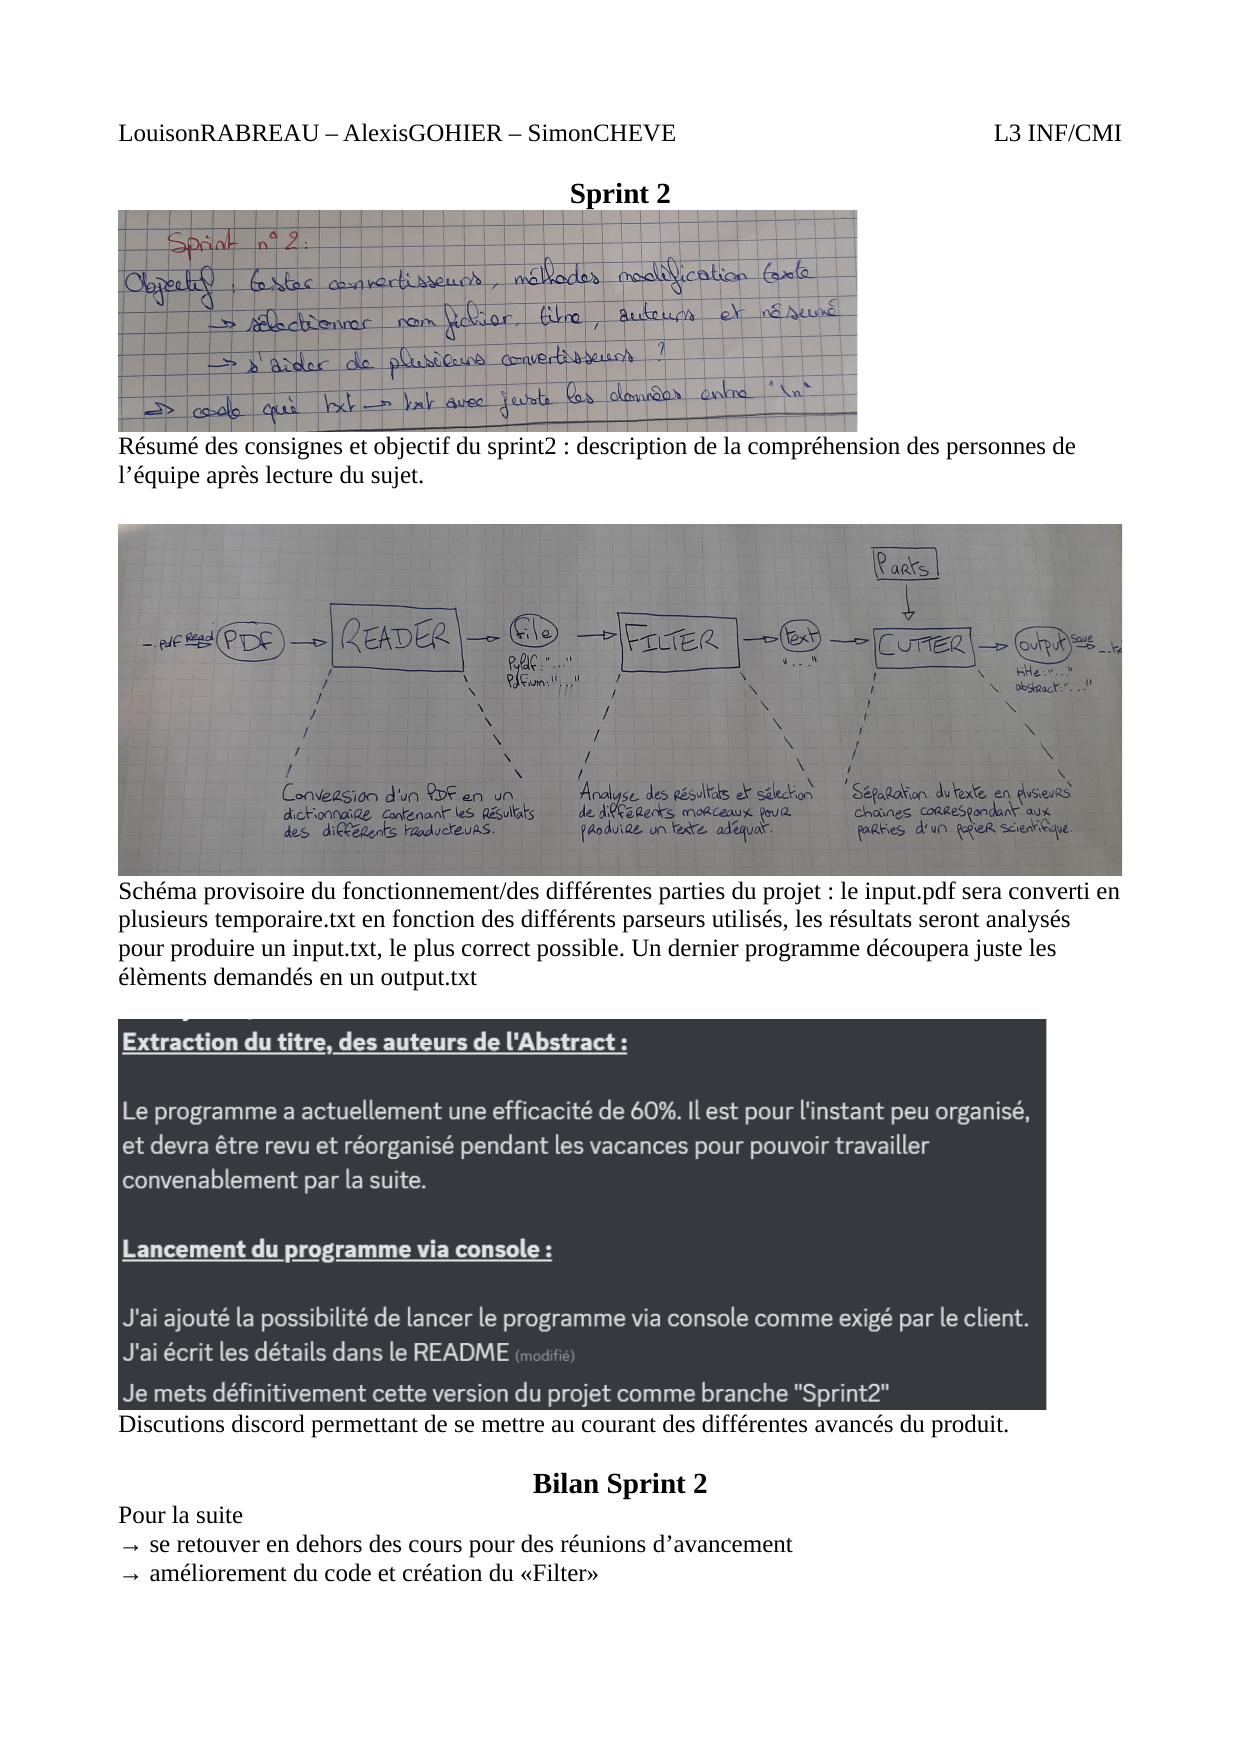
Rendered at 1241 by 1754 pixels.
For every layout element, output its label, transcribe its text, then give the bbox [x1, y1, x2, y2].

text Résumé des consignes et objectif du sprint2 : description de la compréhension des personnes de l’équipe après lecture du sujet. [118, 431, 1122, 488]
text → améliorement du code et création du «Filter» [118, 1558, 1122, 1586]
text Schéma provisoire du fonctionnement/des différentes parties du projet : le input.pdf sera converti en plusieurs temporaire.txt en fonction des différents parseurs utilisés, les résultats seront analysés pour produire un input.txt, le plus correct possible. Un dernier programme découpera juste les élèments demandés en un output.txt [118, 876, 1122, 991]
text → se retouver en dehors des cours pour des réunions d’avancement [118, 1529, 1122, 1558]
text Sprint 2 [118, 176, 1122, 210]
picture [118, 322, 238, 372]
text Discutions discord permettant de se mettre au courant des différentes avancés du produit. [118, 1409, 1122, 1438]
picture [118, 1019, 1047, 1410]
text Pour la suite [118, 1500, 1122, 1529]
picture [118, 524, 1123, 876]
text Bilan Sprint 2 [118, 1467, 1122, 1500]
